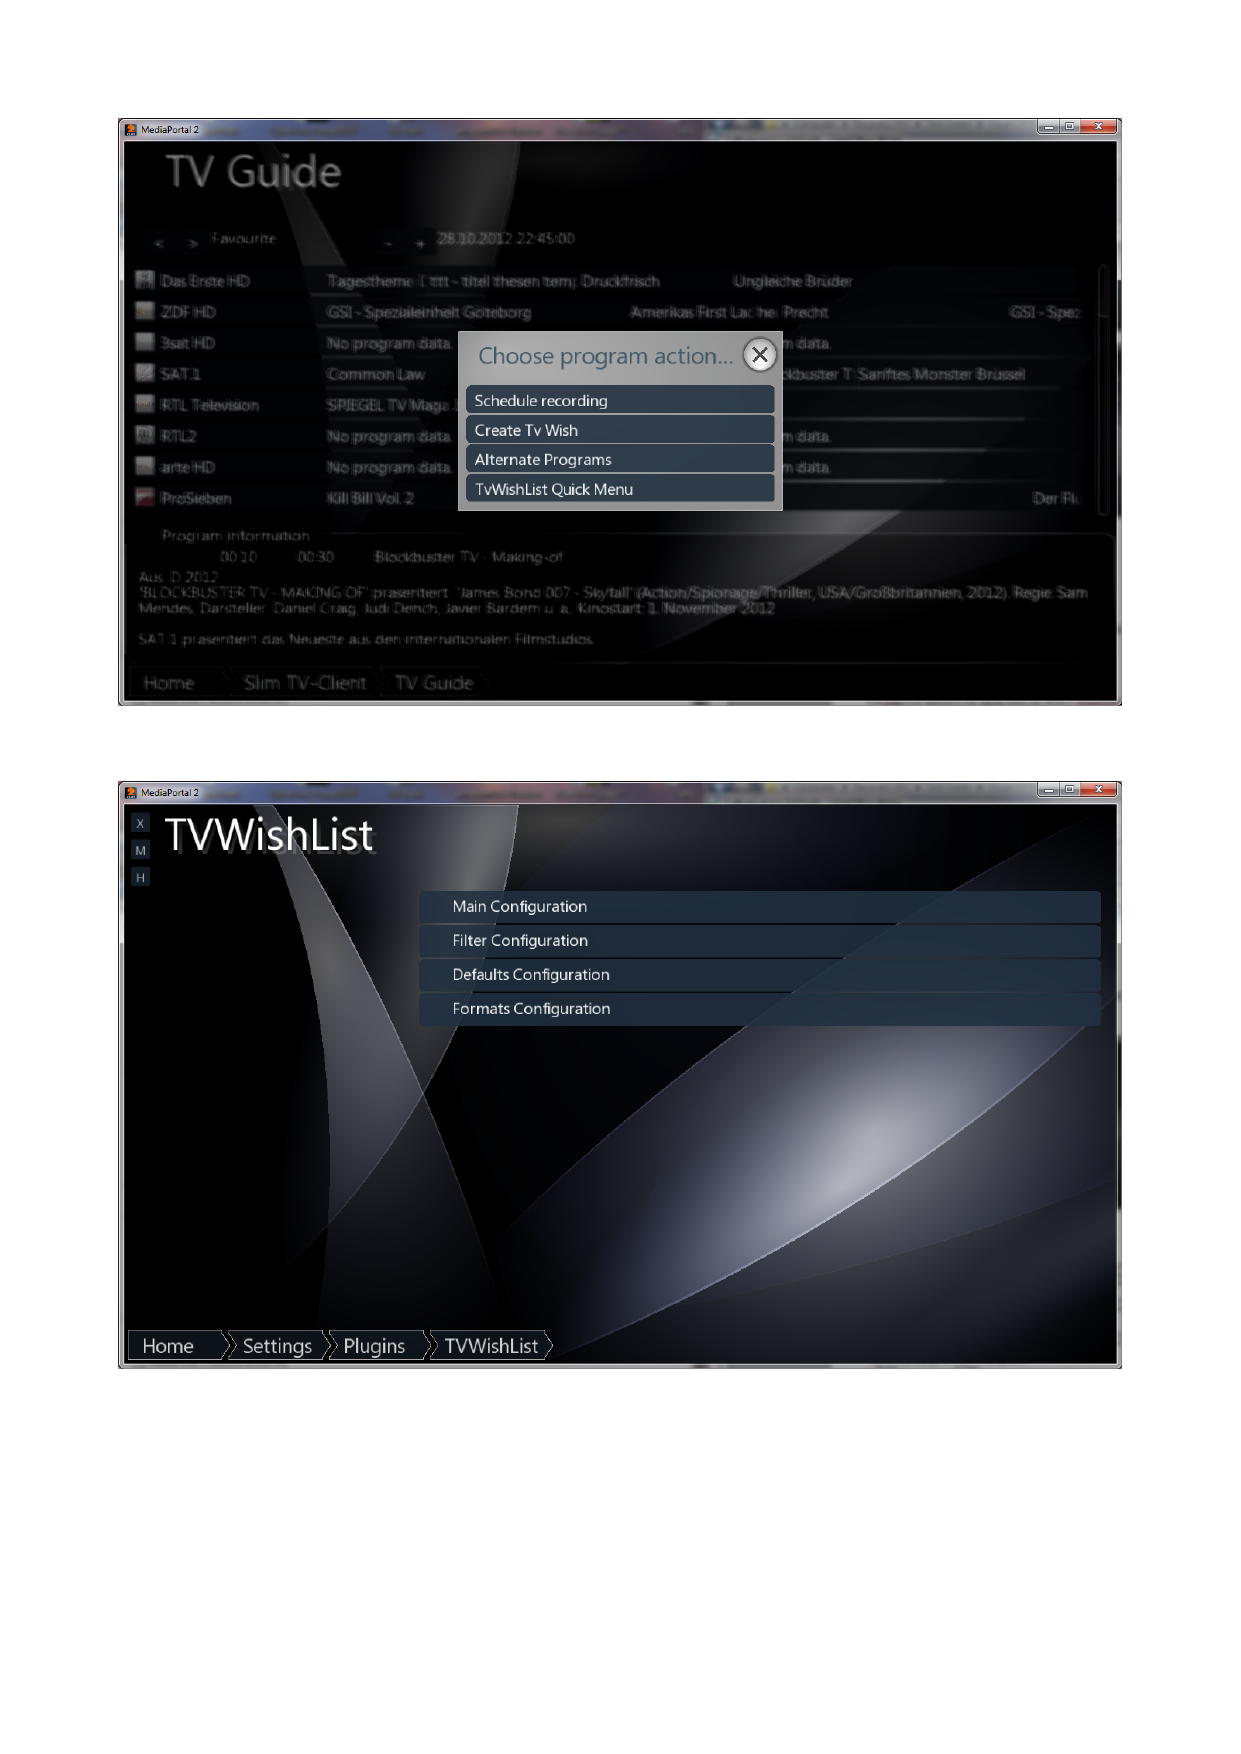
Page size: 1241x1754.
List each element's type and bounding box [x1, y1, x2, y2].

picture [118, 118, 1122, 706]
picture [118, 781, 1122, 1369]
